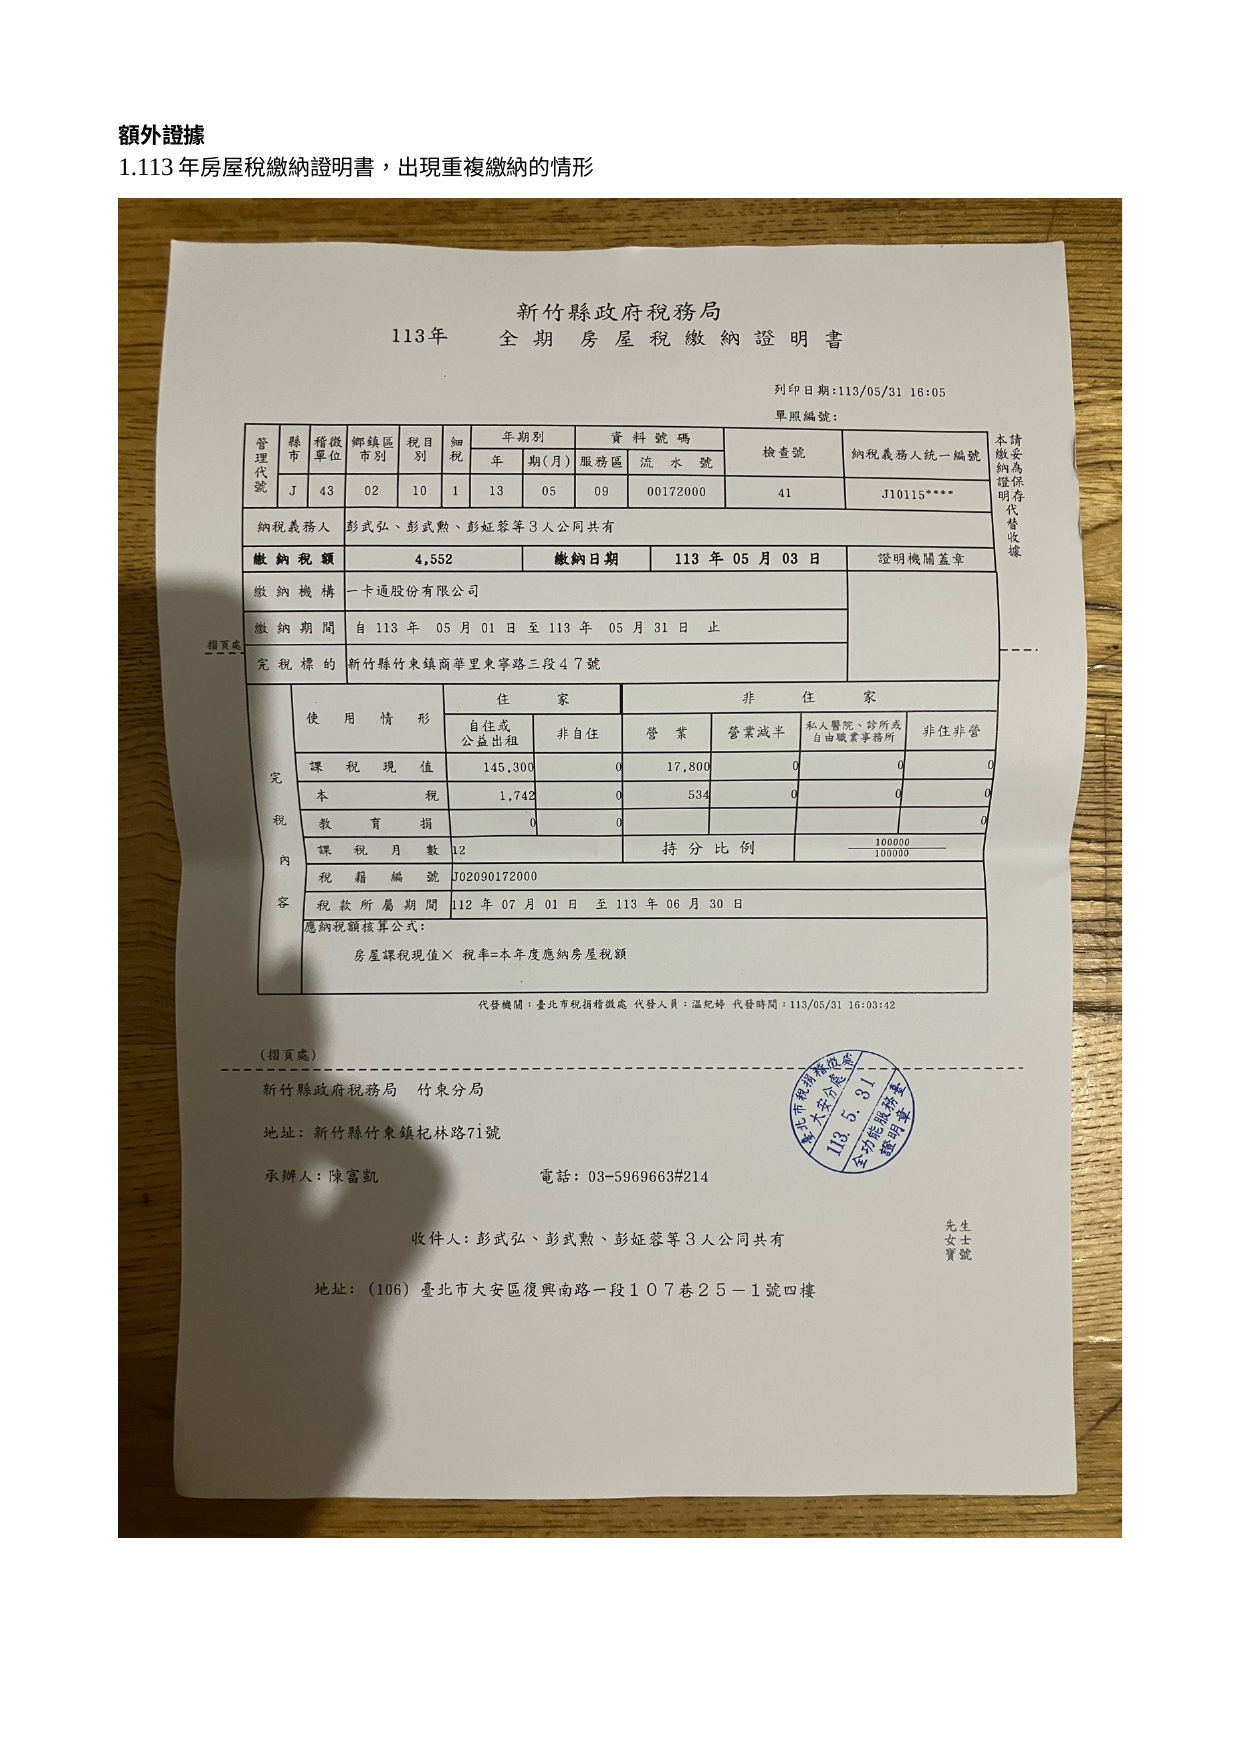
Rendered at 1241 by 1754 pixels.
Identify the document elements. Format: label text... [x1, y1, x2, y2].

text 1.113年房屋稅繳納證明書，出現重複繳納的情形 [118, 150, 1122, 181]
text 額外證據 [118, 118, 1122, 150]
picture [118, 198, 1123, 1538]
